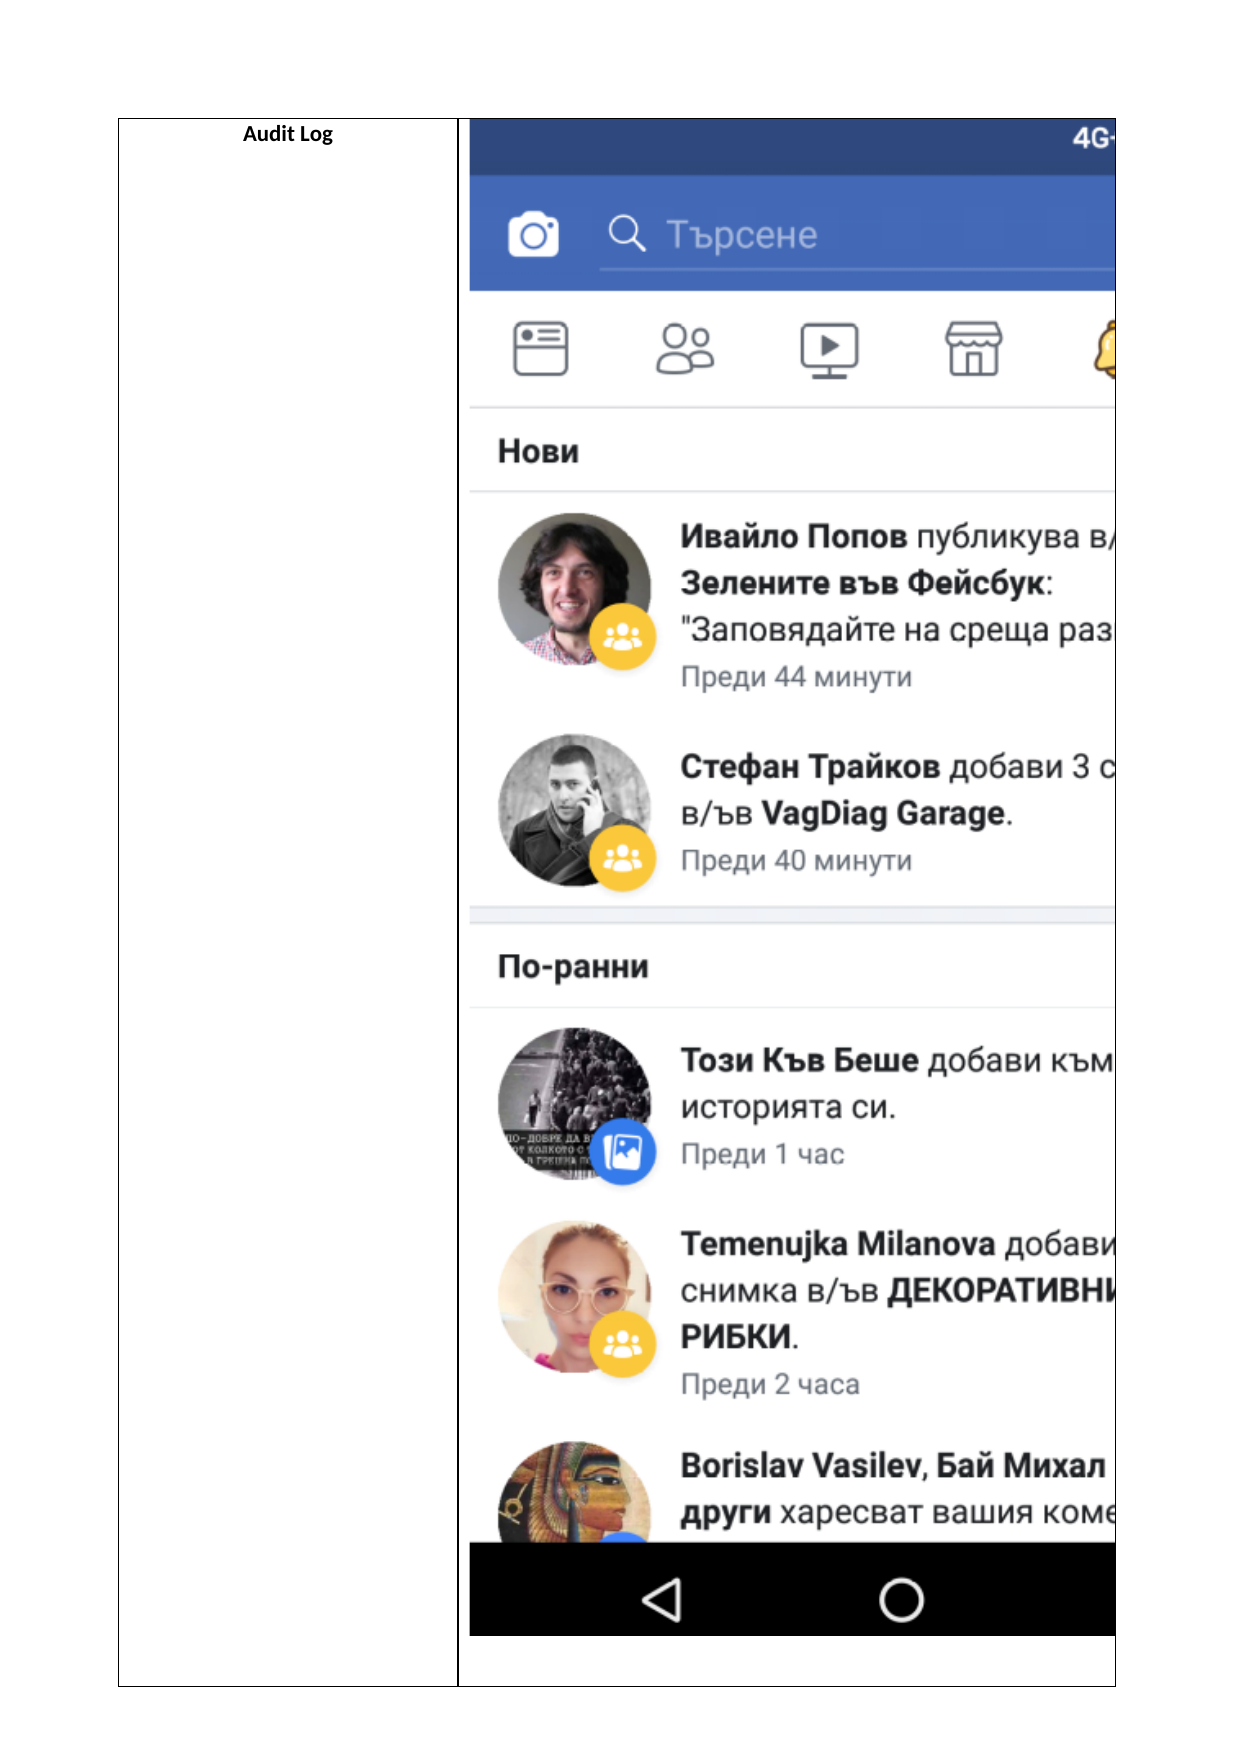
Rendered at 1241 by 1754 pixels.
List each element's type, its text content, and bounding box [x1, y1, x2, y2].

table_cell Audit Log [119, 119, 457, 1636]
table_cell [459, 119, 469, 1636]
